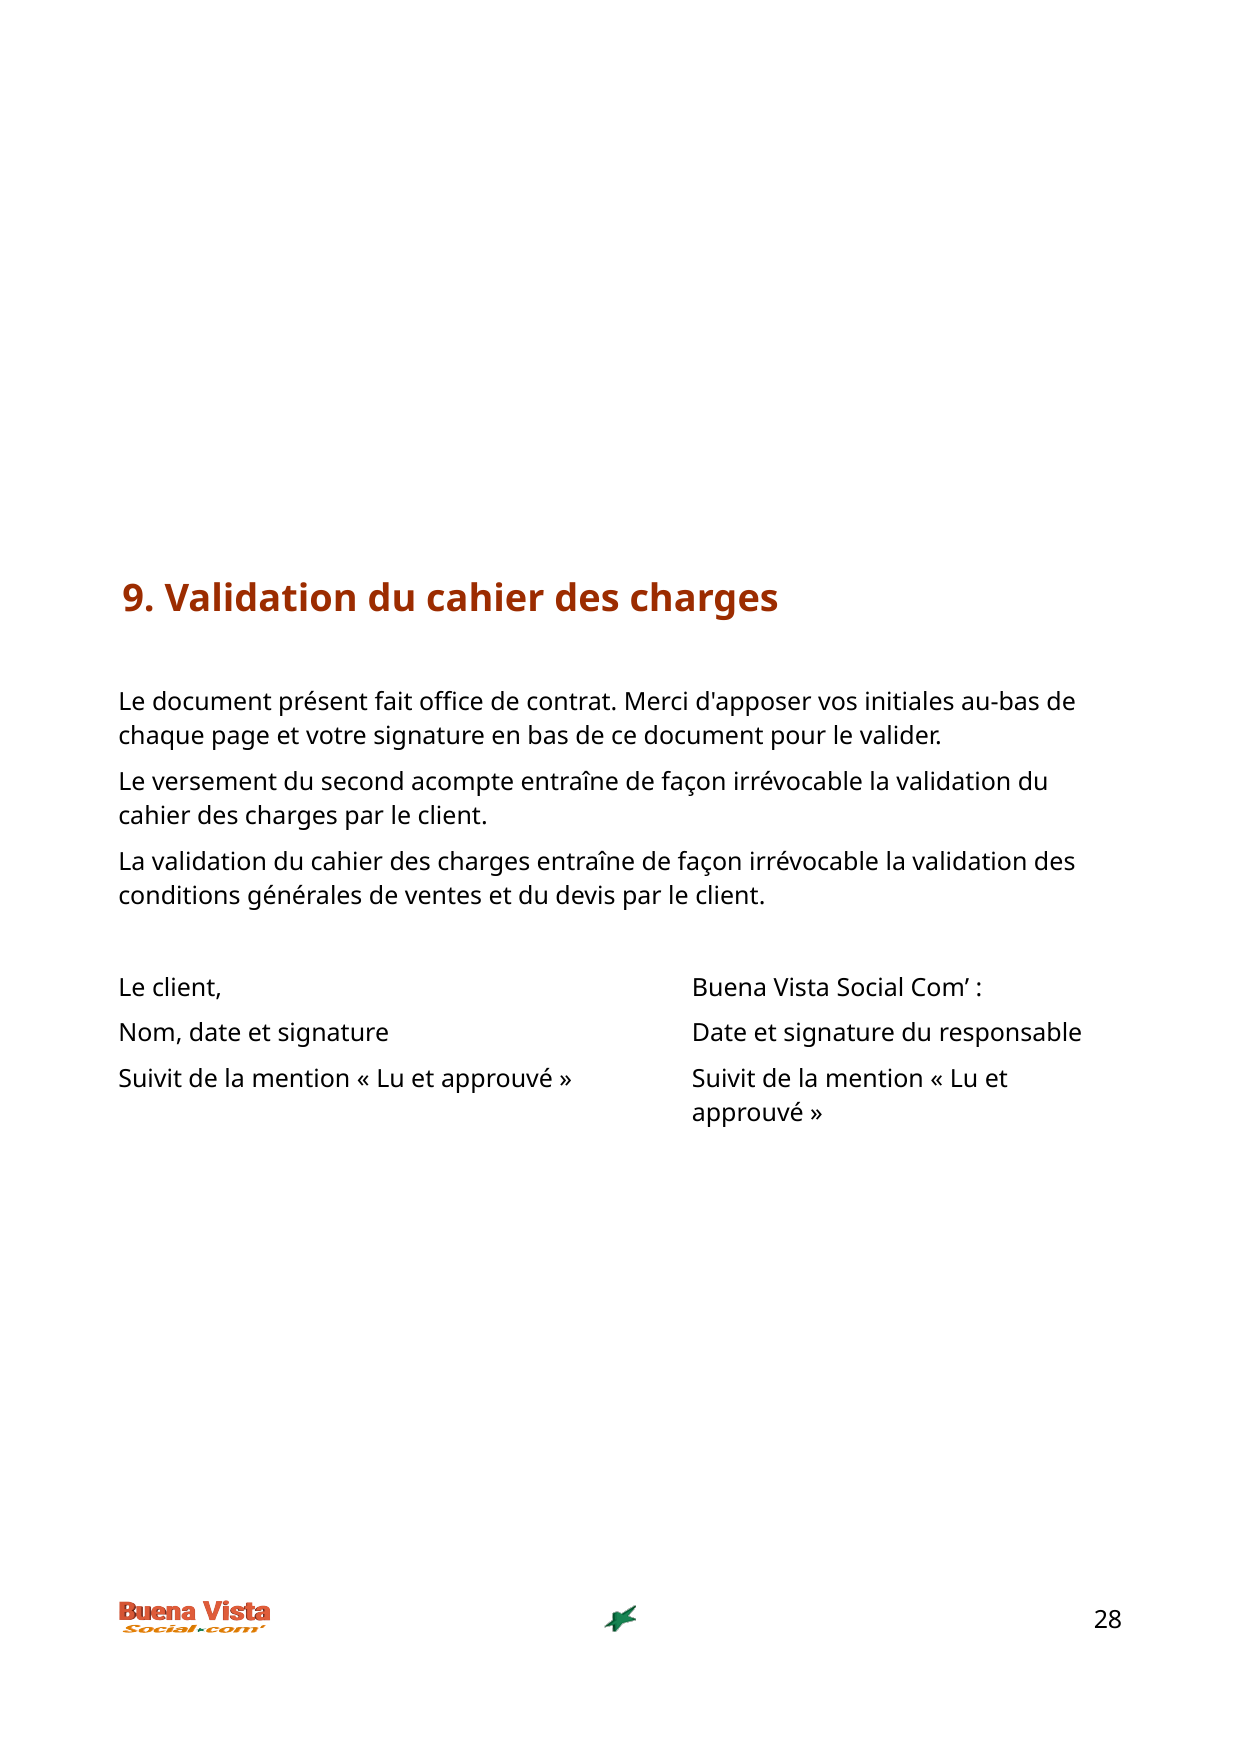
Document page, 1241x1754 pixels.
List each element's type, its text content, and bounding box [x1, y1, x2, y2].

text Le document présent fait office de contrat. Merci d'apposer vos initiales au-bas de chaque page et votre signature en bas de ce document pour le valider. [118, 684, 1122, 752]
picture [118, 1600, 271, 1637]
table_header Le client, Nom, date et signature Suivit de la mention « Lu et approuvé » [118, 969, 692, 1141]
picture [604, 1603, 636, 1636]
subtitle 9. Validation du cahier des charges [119, 566, 1121, 625]
text Le versement du second acompte entraîne de façon irrévocable la validation du cahier des charges par le client. [118, 763, 1122, 832]
text La validation du cahier des charges entraîne de façon irrévocable la validation des conditions générales de ventes et du devis par le client. [118, 843, 1122, 912]
table_header Buena Vista Social Com’ : Date et signature du responsable Suivit de la mention « Lu et approuvé » [692, 969, 1123, 1141]
